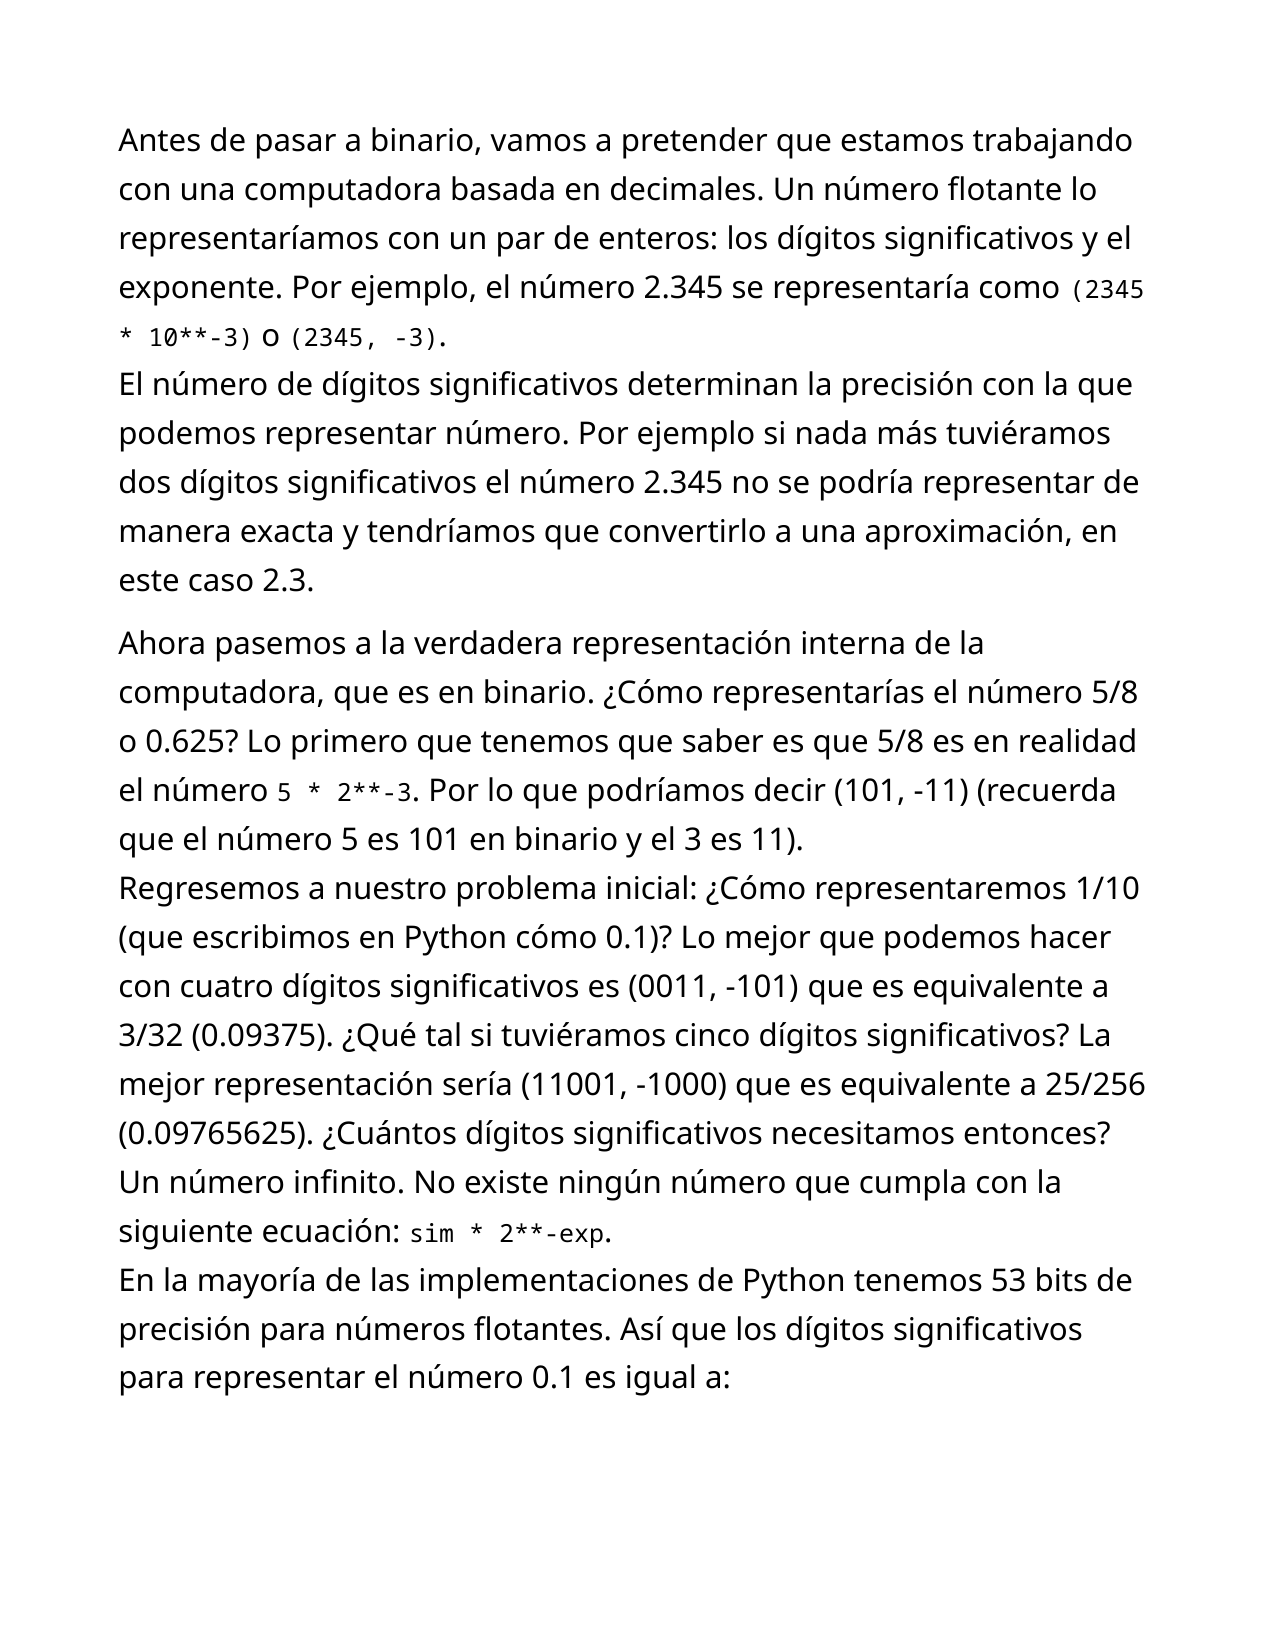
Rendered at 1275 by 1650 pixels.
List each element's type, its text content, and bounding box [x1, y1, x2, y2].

text En la mayoría de las implementaciones de Python tenemos 53 bits de precisión para números flotantes. Así que los dígitos significativos para representar el número 0.1 es igual a: [118, 1257, 1157, 1398]
text Ahora pasemos a la verdadera representación interna de la computadora, que es en binario. ¿Cómo representarías el número 5/8 o 0.625? Lo primero que tenemos que saber es que 5/8 es en realidad el número 5 * 2**-3. Por lo que podríamos decir (101, -11) (recuerda que el número 5 es 101 en binario y el 3 es 11). [118, 621, 1157, 859]
text El número de dígitos significativos determinan la precisión con la que podemos representar número. Por ejemplo si nada más tuviéramos dos dígitos significativos el número 2.345 no se podría representar de manera exacta y tendríamos que convertirlo a una aproximación, en este caso 2.3. [118, 362, 1157, 600]
text Regresemos a nuestro problema inicial: ¿Cómo representaremos 1/10 (que escribimos en Python cómo 0.1)? Lo mejor que podemos hacer con cuatro dígitos significativos es (0011, -101) que es equivalente a 3/32 (0.09375). ¿Qué tal si tuviéramos cinco dígitos significativos? La mejor representación sería (11001, -1000) que es equivalente a 25/256 (0.09765625). ¿Cuántos dígitos significativos necesitamos entonces? Un número infinito. No existe ningún número que cumpla con la siguiente ecuación: sim * 2**-exp. [118, 866, 1157, 1251]
text Antes de pasar a binario, vamos a pretender que estamos trabajando con una computadora basada en decimales. Un número flotante lo representaríamos con un par de enteros: los dígitos significativos y el exponente. Por ejemplo, el número 2.345 se representaría como (2345 * 10**-3) o (2345, -3). [118, 118, 1157, 355]
